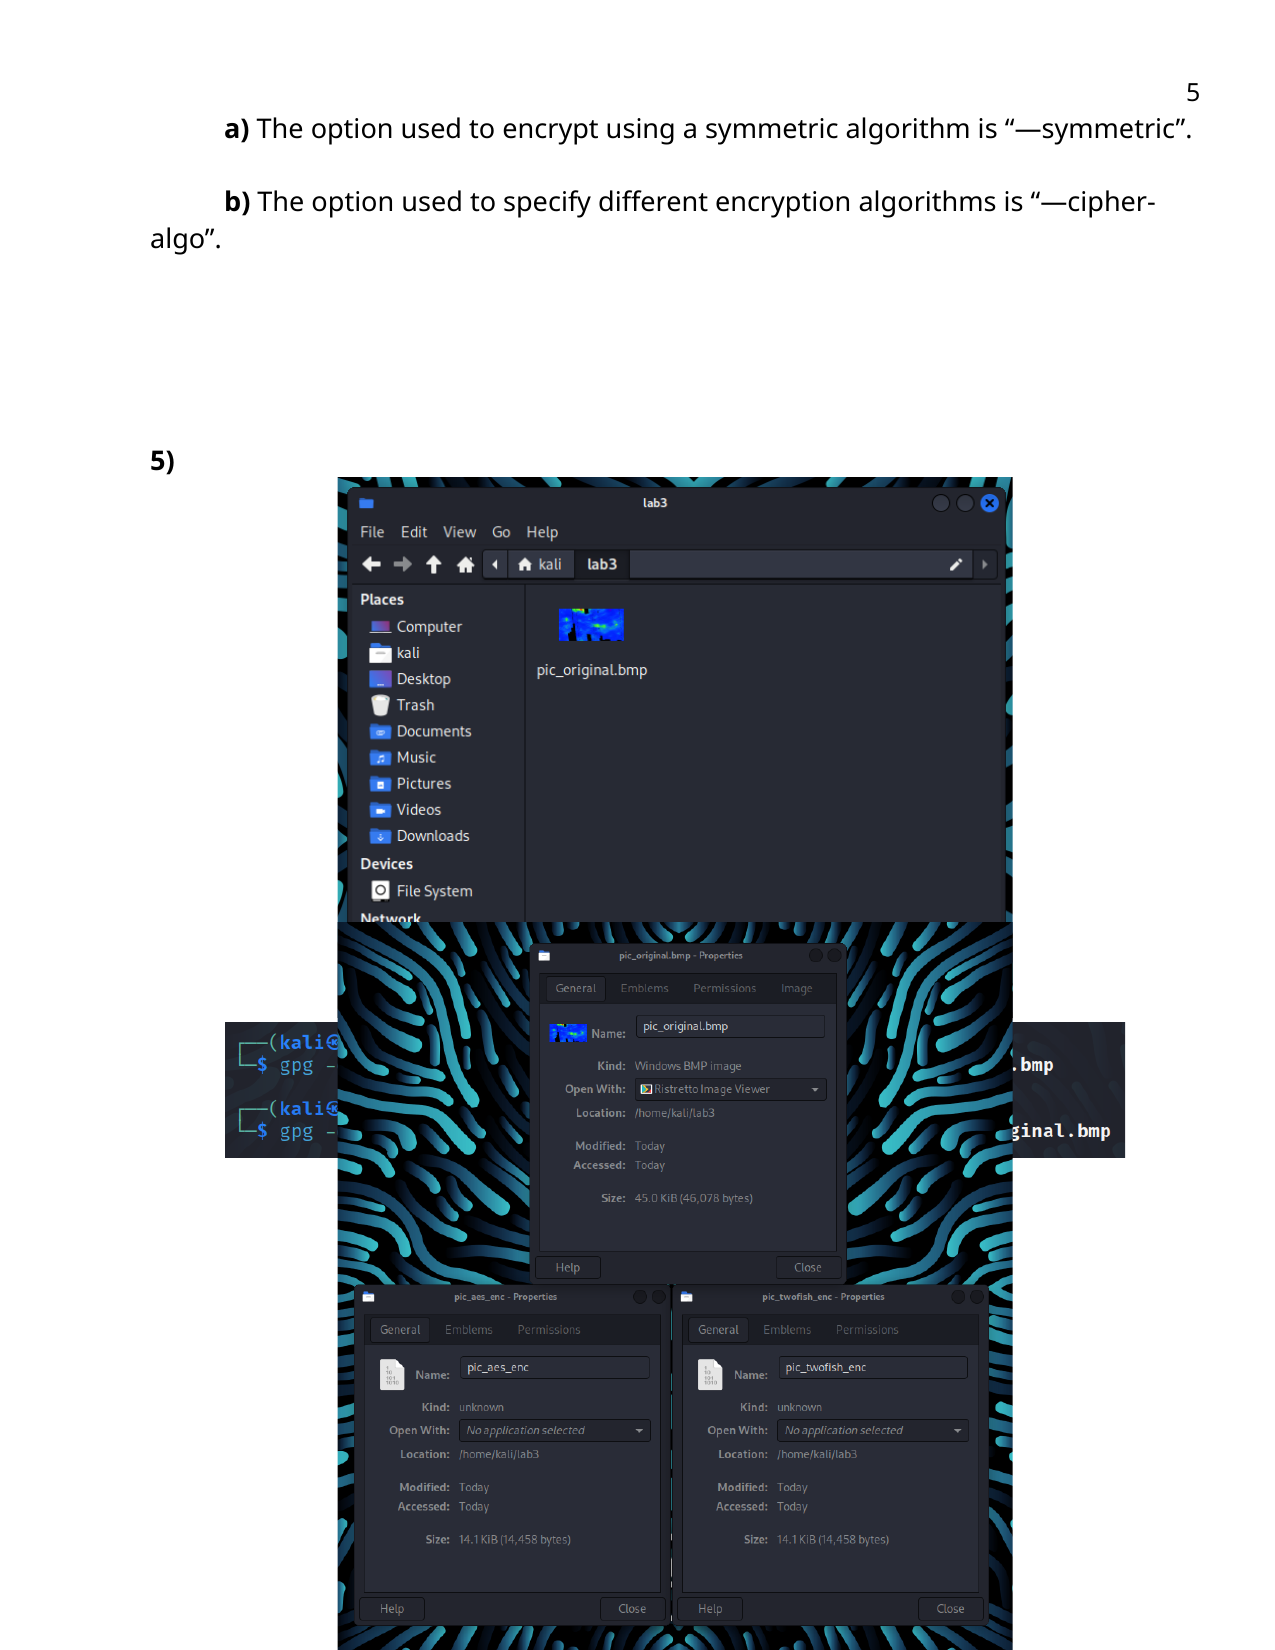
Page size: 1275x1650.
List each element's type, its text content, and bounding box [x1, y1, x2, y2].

text a) The option used to encrypt using a symmetric algorithm is “—symmetric”. [150, 109, 1200, 146]
text 5) [150, 441, 1200, 478]
picture [225, 477, 1125, 1650]
text b) The option used to specify different encryption algorithms is “—cipher-algo”. [150, 183, 1200, 257]
